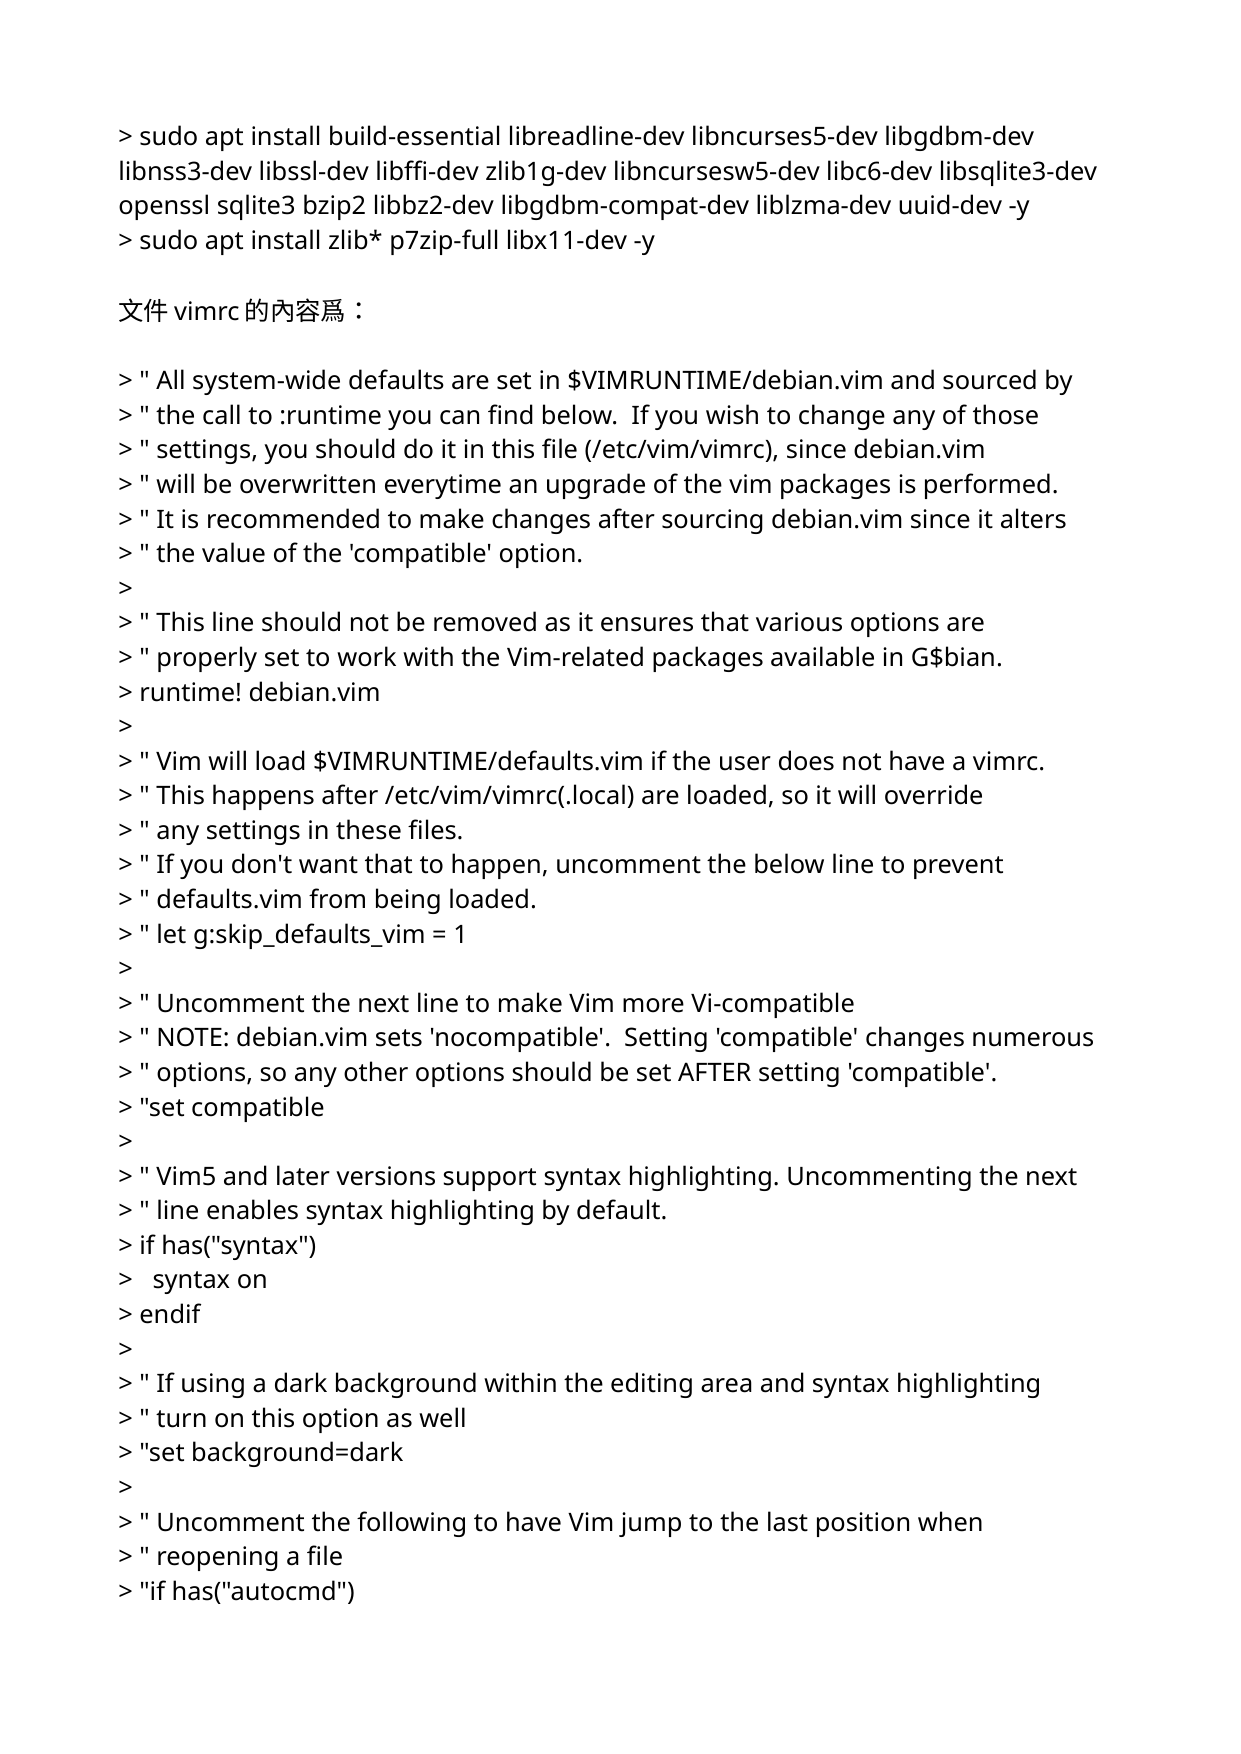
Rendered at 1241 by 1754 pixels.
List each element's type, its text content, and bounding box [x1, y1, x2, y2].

text > sudo apt install zlib* p7zip-full libx11-dev -y [118, 222, 1122, 256]
text > " settings, you should do it in this file (/etc/vim/vimrc), since debian.vim [118, 432, 1122, 466]
text > " properly set to work with the Vim-related packages available in G$bian. [118, 639, 1122, 674]
text > " It is recommended to make changes after sourcing debian.vim since it alters [118, 501, 1122, 535]
text > " defaults.vim from being loaded. [118, 881, 1122, 916]
text > " any settings in these files. [118, 812, 1122, 847]
text > " let g:skip_defaults_vim = 1 [118, 916, 1122, 950]
text > "set compatible [118, 1089, 1122, 1123]
text > [118, 1469, 1122, 1504]
text > runtime! debian.vim [118, 674, 1122, 708]
text > " line enables syntax highlighting by default. [118, 1192, 1122, 1227]
text > [118, 708, 1122, 743]
text > " reopening a file [118, 1538, 1122, 1573]
text > " This line should not be removed as it ensures that various options are [118, 604, 1122, 639]
text > sudo apt install build-essential libreadline-dev libncurses5-dev libgdbm-dev libnss3-dev libssl-dev libffi-dev zlib1g-dev libncursesw5-dev libc6-dev libsqlite3-dev openssl sqlite3 bzip2 libbz2-dev libgdbm-compat-dev liblzma-dev uuid-dev -y [118, 118, 1122, 222]
text > " options, so any other options should be set AFTER setting 'compatible'. [118, 1054, 1122, 1089]
text > [118, 950, 1122, 985]
text > " will be overwritten everytime an upgrade of the vim packages is performed. [118, 466, 1122, 501]
text > [118, 1123, 1122, 1158]
text > " If you don't want that to happen, uncomment the below line to prevent [118, 847, 1122, 881]
text > if has("syntax") [118, 1227, 1122, 1262]
text > [118, 1331, 1122, 1365]
text > syntax on [118, 1262, 1122, 1296]
text > " If using a dark background within the editing area and syntax highlighting [118, 1365, 1122, 1400]
text > endif [118, 1296, 1122, 1331]
text > " Uncomment the following to have Vim jump to the last position when [118, 1504, 1122, 1538]
text > " turn on this option as well [118, 1400, 1122, 1434]
text > "if has("autocmd") [118, 1573, 1122, 1607]
text > " Vim will load $VIMRUNTIME/defaults.vim if the user does not have a vimrc. [118, 743, 1122, 777]
text > " the value of the 'compatible' option. [118, 535, 1122, 570]
text > "set background=dark [118, 1434, 1122, 1469]
text > " the call to :runtime you can find below. If you wish to change any of those [118, 397, 1122, 432]
text > " NOTE: debian.vim sets 'nocompatible'. Setting 'compatible' changes numerous [118, 1019, 1122, 1054]
text > " This happens after /etc/vim/vimrc(.local) are loaded, so it will override [118, 777, 1122, 812]
text > [118, 570, 1122, 604]
text > " All system-wide defaults are set in $VIMRUNTIME/debian.vim and sourced by [118, 362, 1122, 397]
text 文件vimrc的內容爲： [118, 291, 1122, 328]
text > " Vim5 and later versions support syntax highlighting. Uncommenting the next [118, 1158, 1122, 1192]
text > " Uncomment the next line to make Vim more Vi-compatible [118, 985, 1122, 1019]
